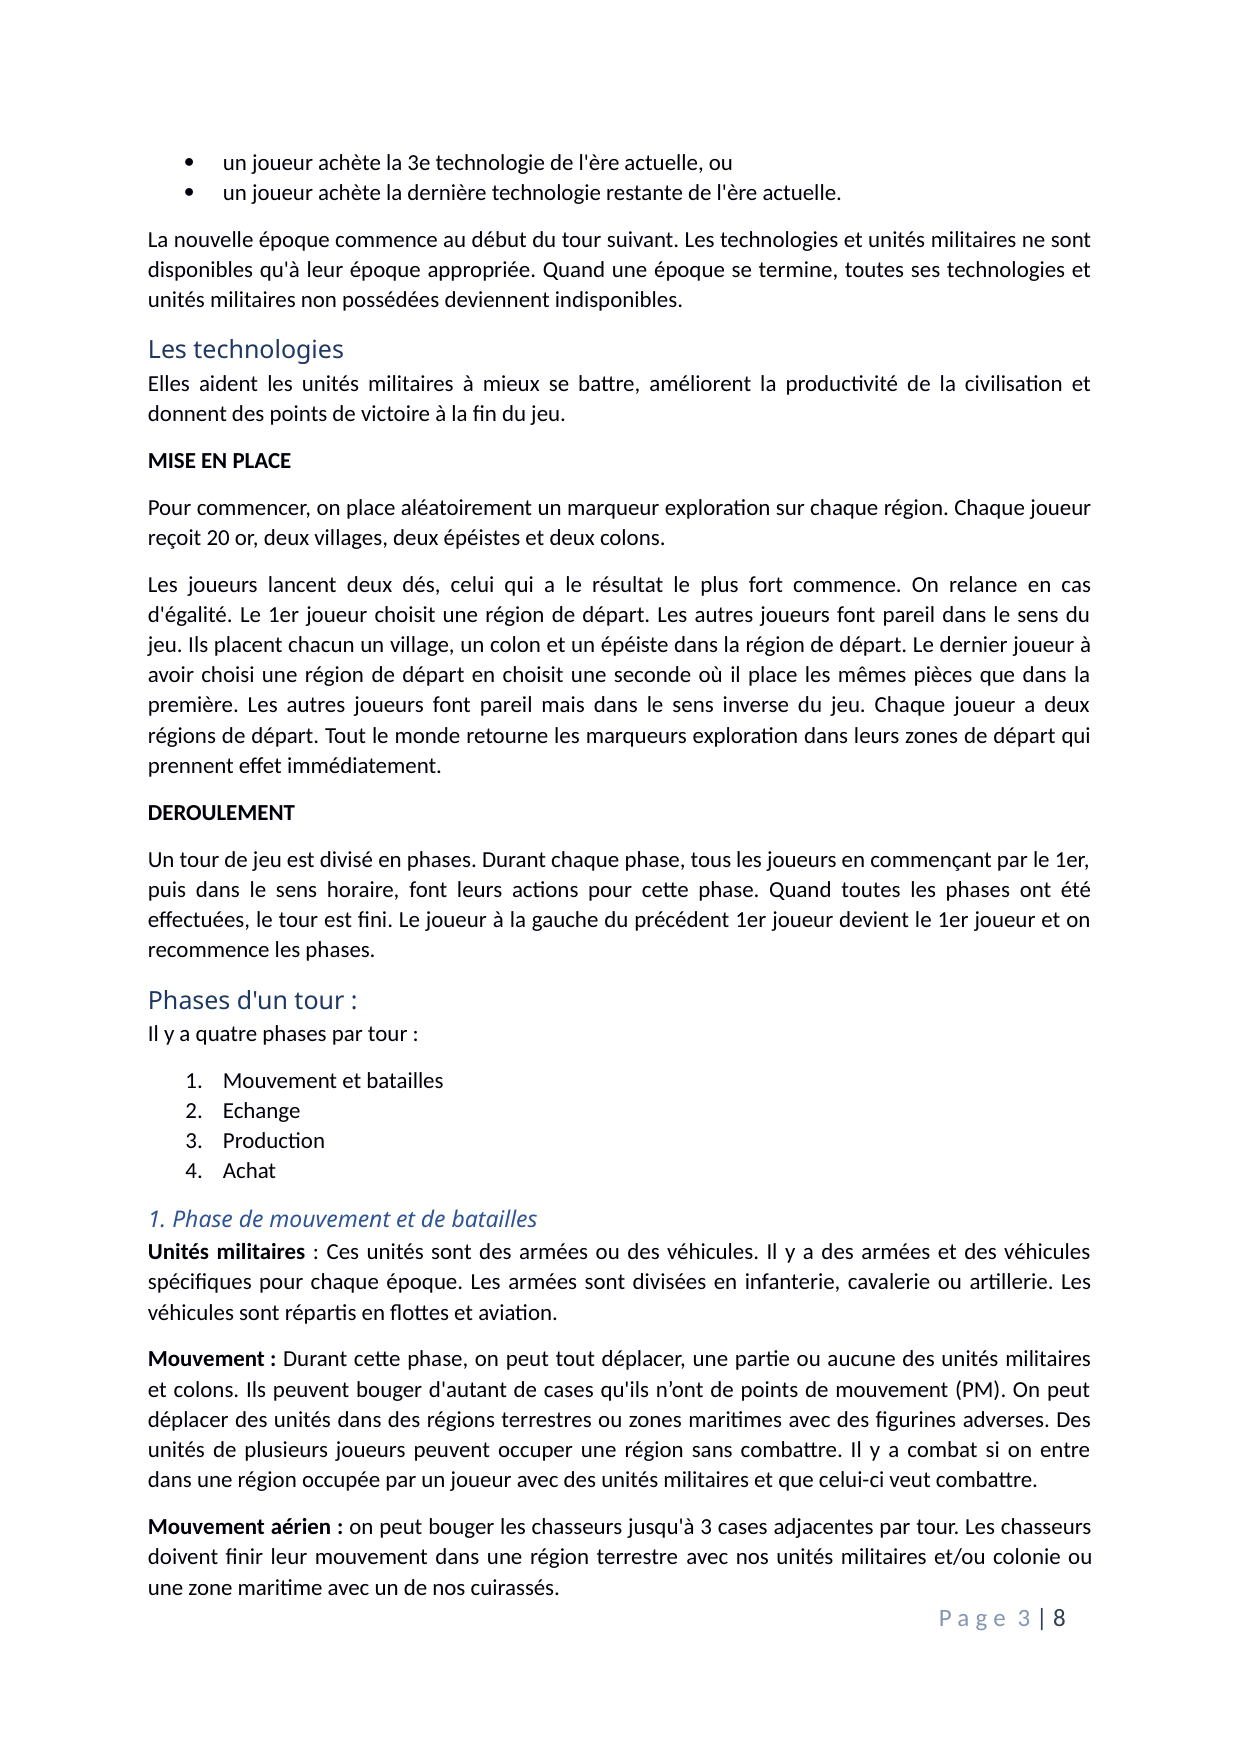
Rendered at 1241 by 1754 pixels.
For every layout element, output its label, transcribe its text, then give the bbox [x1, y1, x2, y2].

text Pour commencer, on place aléatoirement un marqueur exploration sur chaque région. Chaque joueur reçoit 20 or, deux villages, deux épéistes et deux colons. [148, 493, 1093, 551]
list un joueur achète la dernière technologie restante de l'ère actuelle. [185, 178, 1093, 206]
text Elles aident les unités militaires à mieux se battre, améliorent la productivité de la civilisation et donnent des points de victoire à la fin du jeu. [148, 369, 1093, 427]
text DEROULEMENT [148, 798, 1093, 826]
list Achat [185, 1157, 1093, 1184]
text MISE EN PLACE [148, 446, 1093, 474]
list Echange [185, 1096, 1093, 1124]
list Mouvement et batailles [185, 1066, 1093, 1094]
subtitle Les technologies [148, 332, 1093, 366]
text La nouvelle époque commence au début du tour suivant. Les technologies et unités militaires ne sont disponibles qu'à leur époque appropriée. Quand une époque se termine, toutes ses technologies et unités militaires non possédées deviennent indisponibles. [148, 225, 1093, 313]
text Mouvement : Durant cette phase, on peut tout déplacer, une partie ou aucune des unités militaires et colons. Ils peuvent bouger d'autant de cases qu'ils n’ont de points de mouvement (PM). On peut déplacer des unités dans des régions terrestres ou zones maritimes avec des figurines adverses. Des unités de plusieurs joueurs peuvent occuper une région sans combattre. Il y a combat si on entre dans une région occupée par un joueur avec des unités militaires et que celui-ci veut combattre. [148, 1344, 1093, 1493]
subtitle 1. Phase de mouvement et de batailles [148, 1203, 1093, 1235]
text Il y a quatre phases par tour : [148, 1019, 1093, 1047]
subtitle Phases d'un tour : [148, 982, 1093, 1016]
list Production [185, 1126, 1093, 1154]
text Unités militaires : Ces unités sont des armées ou des véhicules. Il y a des armées et des véhicules spécifiques pour chaque époque. Les armées sont divisées en infanterie, cavalerie ou artillerie. Les véhicules sont répartis en flottes et aviation. [148, 1237, 1093, 1326]
text Les joueurs lancent deux dés, celui qui a le résultat le plus fort commence. On relance en cas d'égalité. Le 1er joueur choisit une région de départ. Les autres joueurs font pareil dans le sens du jeu. Ils placent chacun un village, un colon et un épéiste dans la région de départ. Le dernier joueur à avoir choisi une région de départ en choisit une seconde où il place les mêmes pièces que dans la première. Les autres joueurs font pareil mais dans le sens inverse du jeu. Chaque joueur a deux régions de départ. Tout le monde retourne les marqueurs exploration dans leurs zones de départ qui prennent effet immédiatement. [148, 570, 1093, 779]
text Un tour de jeu est divisé en phases. Durant chaque phase, tous les joueurs en commençant par le 1er, puis dans le sens horaire, font leurs actions pour cette phase. Quand toutes les phases ont été effectuées, le tour est fini. Le joueur à la gauche du précédent 1er joueur devient le 1er joueur et on recommence les phases. [148, 845, 1093, 963]
text Mouvement aérien : on peut bouger les chasseurs jusqu'à 3 cases adjacentes par tour. Les chasseurs doivent finir leur mouvement dans une région terrestre avec nos unités militaires et/ou colonie ou une zone maritime avec un de nos cuirassés. [148, 1512, 1093, 1601]
list un joueur achète la 3e technologie de l'ère actuelle, ou [185, 148, 1093, 176]
